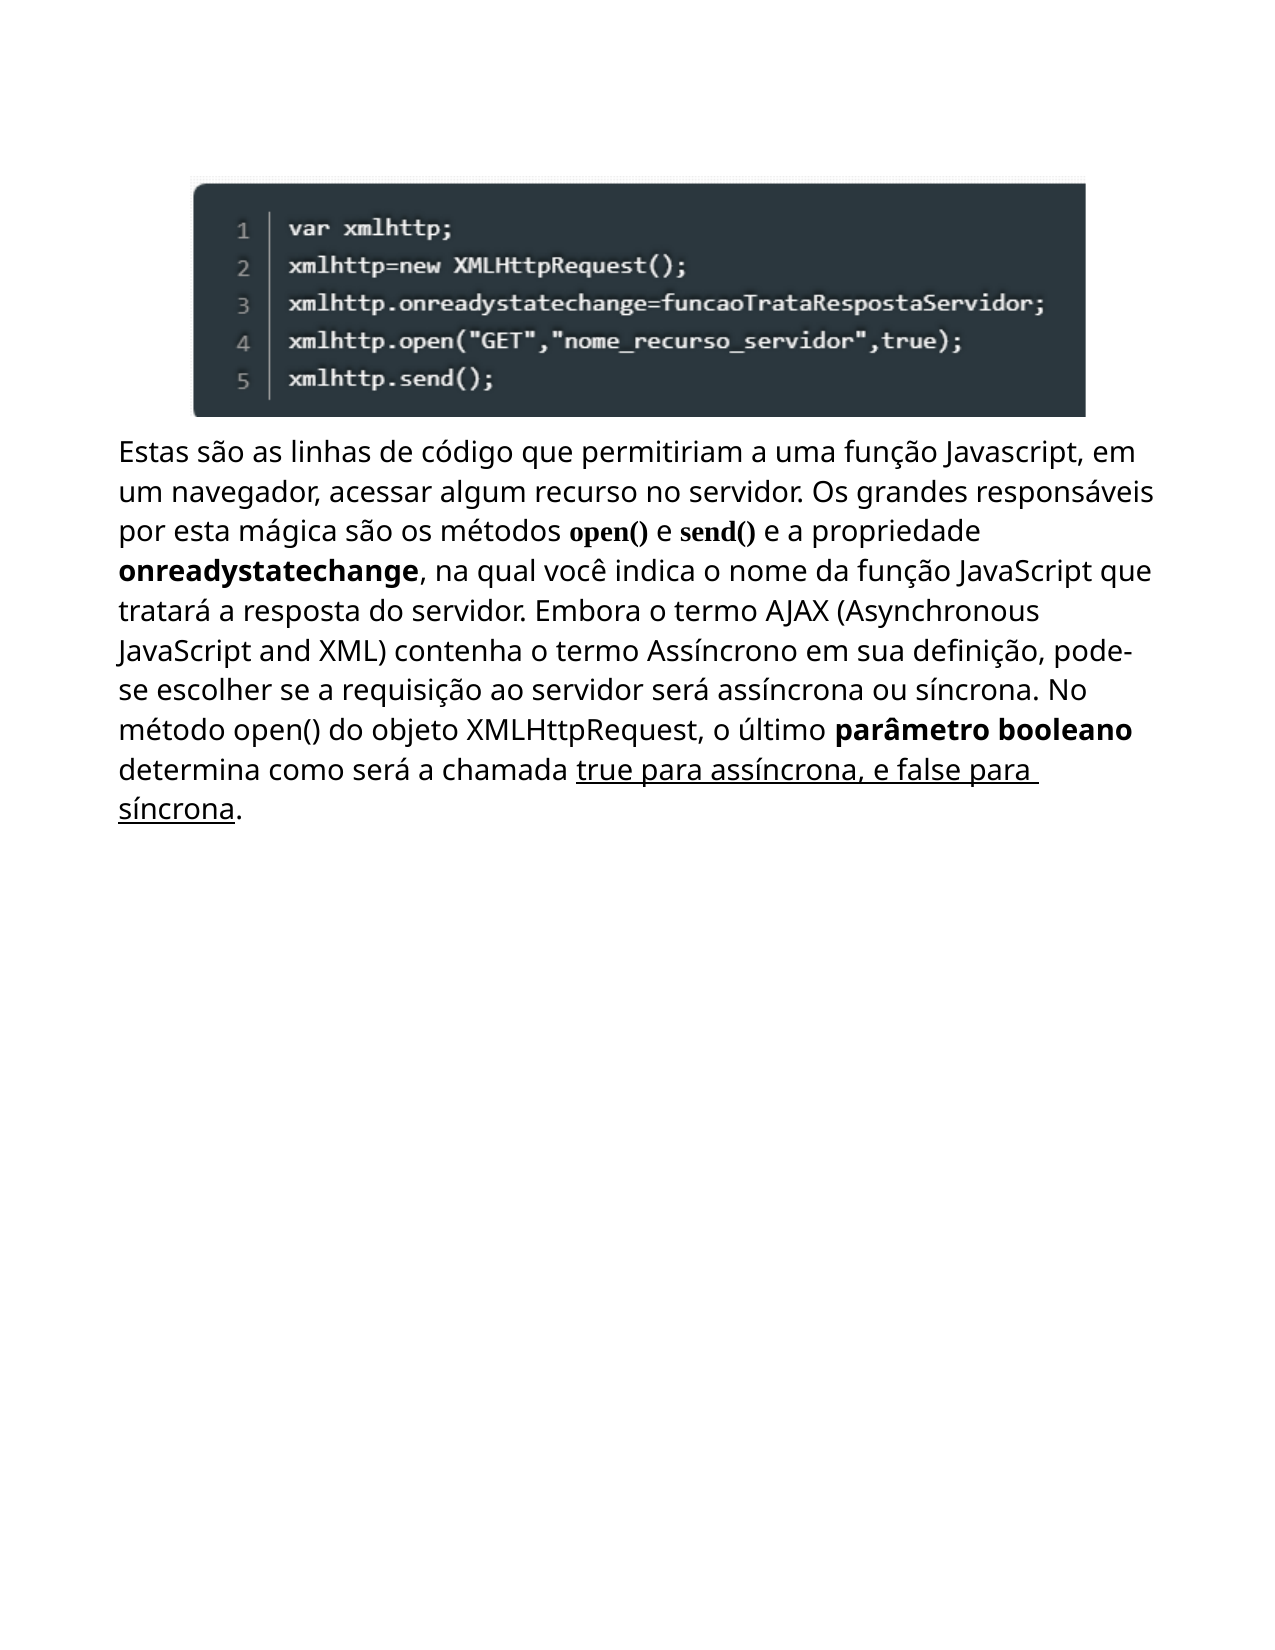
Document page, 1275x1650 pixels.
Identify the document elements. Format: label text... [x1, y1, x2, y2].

text Estas são as linhas de código que permitiriam a uma função Javascript, em um navegador, acessar algum recurso no servidor. Os grandes responsáveis por esta mágica são os métodos open() e send() e a propriedade onreadystatechange, na qual você indica o nome da função JavaScript que tratará a resposta do servidor. Embora o termo AJAX (Asynchronous JavaScript and XML) contenha o termo Assíncrono em sua definição, pode-se escolher se a requisição ao servidor será assíncrona ou síncrona. No método open() do objeto XMLHttpRequest, o último parâmetro booleano determina como será a chamada true para assíncrona, e false para síncrona. [118, 431, 1157, 828]
picture [189, 176, 1086, 417]
